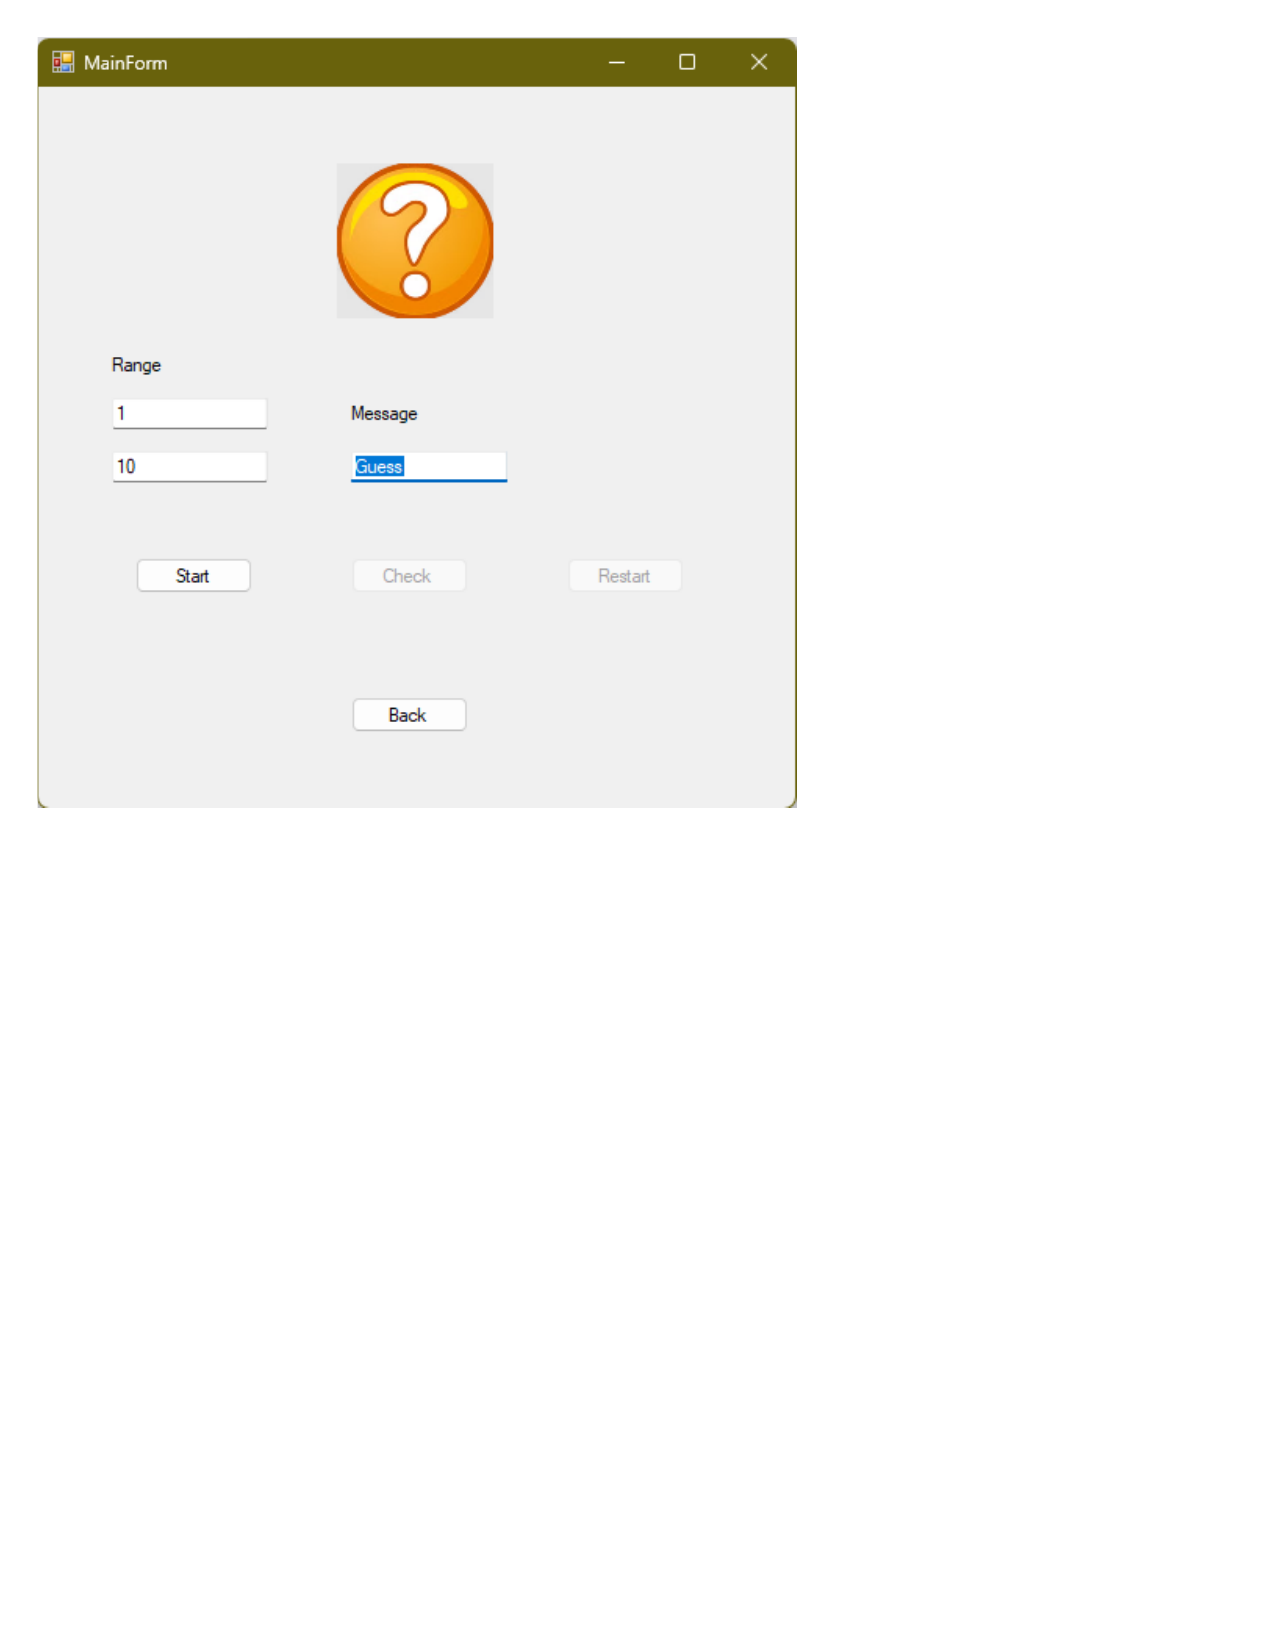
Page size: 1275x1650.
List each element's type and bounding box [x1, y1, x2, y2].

picture [37, 37, 797, 808]
